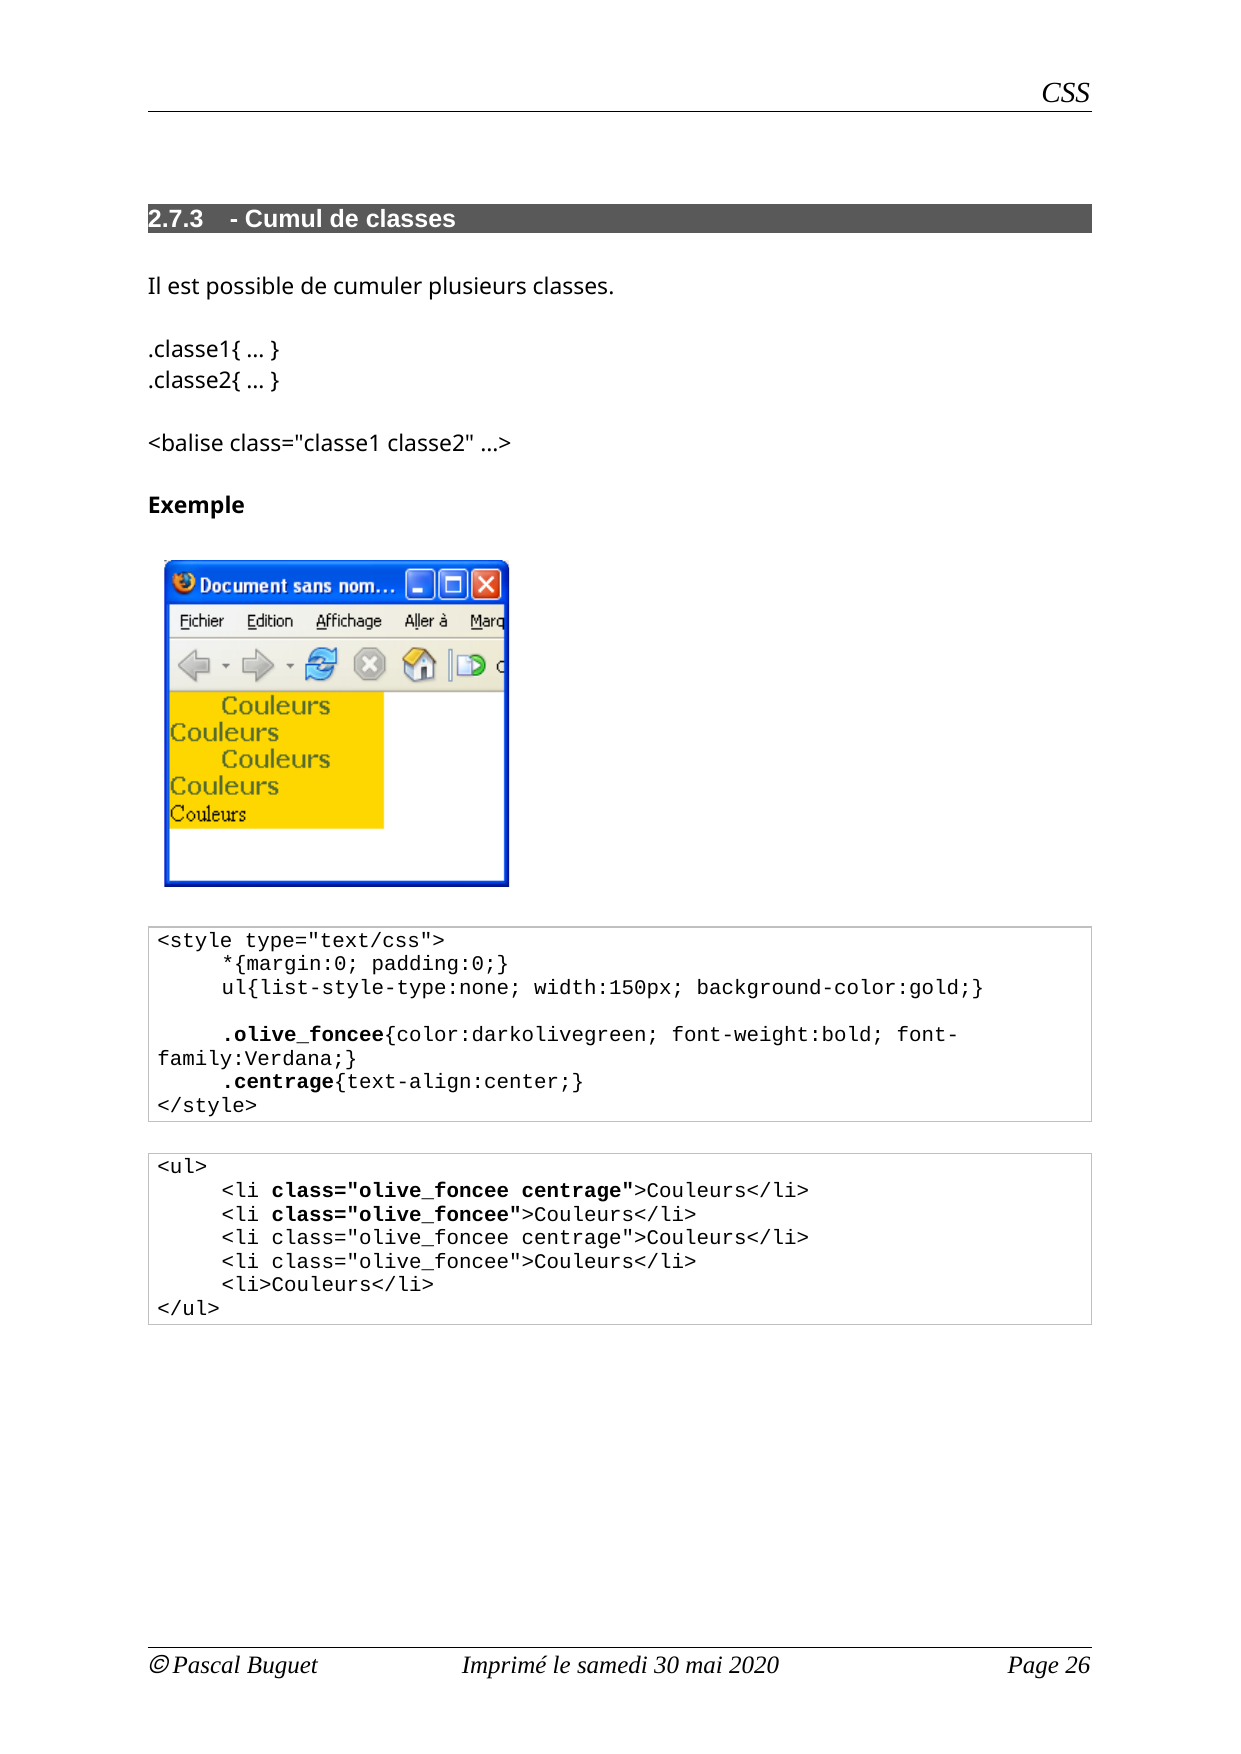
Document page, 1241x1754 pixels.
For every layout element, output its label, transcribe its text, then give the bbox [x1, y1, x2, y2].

subtitle - Cumul de classes [148, 204, 1092, 233]
text *{margin:0; padding:0;} [149, 950, 1091, 974]
text .olive_foncee{color:darkolivegreen; font-weight:bold; font-family:Verdana;} [149, 1021, 1091, 1068]
picture [164, 560, 510, 887]
text .classe2{ … } [148, 364, 1092, 395]
text ul{list-style-type:none; width:150px; background-color:gold;} [149, 974, 1091, 997]
text </ul> [149, 1295, 1091, 1324]
text <style type="text/css"> [149, 928, 1091, 950]
text Il est possible de cumuler plusieurs classes. [148, 270, 1092, 301]
text .centrage{text-align:center;} [149, 1068, 1091, 1092]
text <li>Couleurs</li> [149, 1271, 1091, 1295]
text <ul> [149, 1154, 1091, 1177]
text .classe1{ … } [148, 333, 1092, 364]
text <li class="olive_foncee centrage">Couleurs</li> [149, 1177, 1091, 1200]
text Exemple [148, 489, 1092, 520]
text <balise class="classe1 classe2" …> [148, 426, 1092, 458]
text <li class="olive_foncee">Couleurs</li> [149, 1200, 1091, 1224]
text <li class="olive_foncee">Couleurs</li> [149, 1248, 1091, 1271]
text <li class="olive_foncee centrage">Couleurs</li> [149, 1224, 1091, 1248]
text </style> [149, 1092, 1091, 1121]
